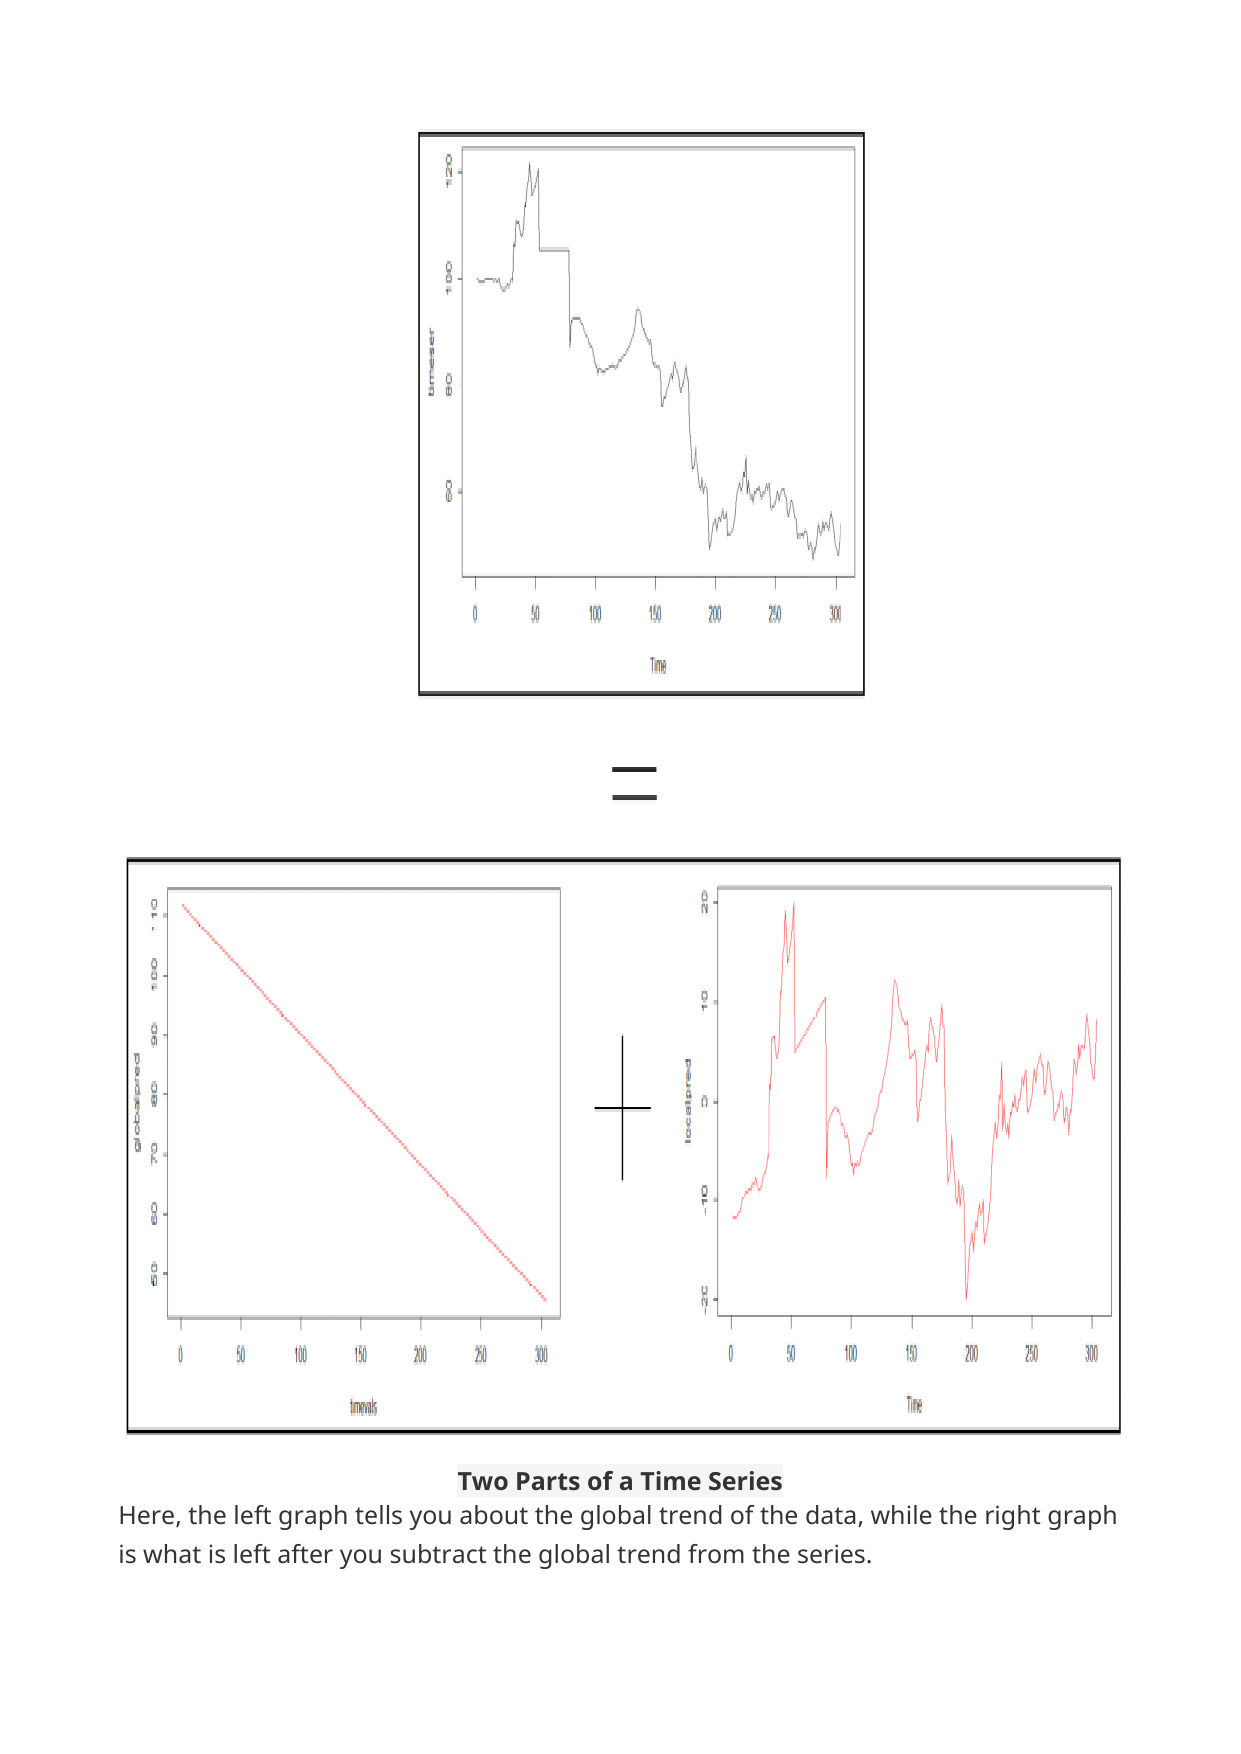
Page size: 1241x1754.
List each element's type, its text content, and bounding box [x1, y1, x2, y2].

text Two Parts of a Time Series [118, 1464, 1122, 1497]
text Here, the left graph tells you about the global trend of the data, while the right graph is what is left after you subtract the global trend from the series. [118, 1497, 1122, 1571]
